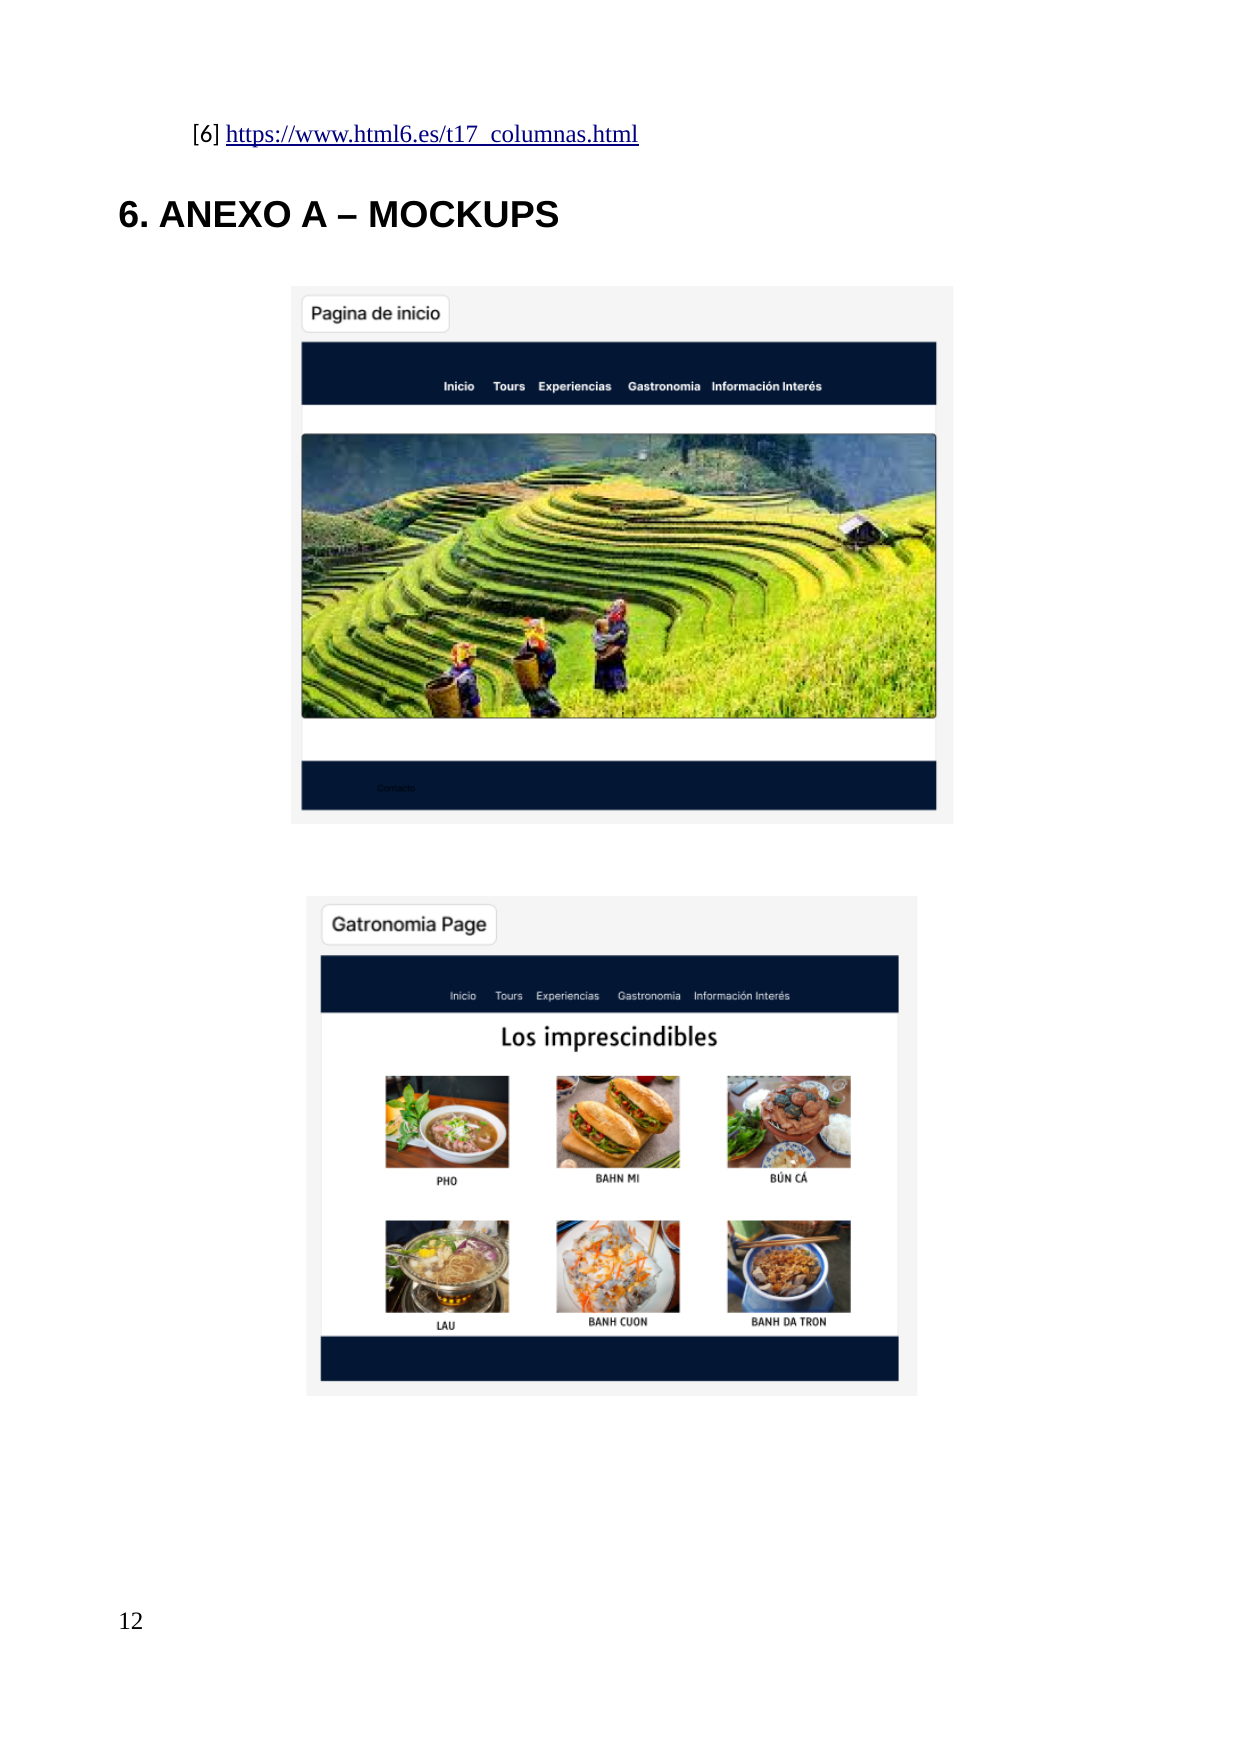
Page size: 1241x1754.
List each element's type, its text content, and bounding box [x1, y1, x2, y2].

picture [306, 896, 918, 1396]
text [6] https://www.html6.es/t17_columnas.html [118, 118, 1122, 149]
subtitle 6. ANEXO A – MOCKUPS [118, 193, 1122, 236]
picture [291, 286, 954, 824]
